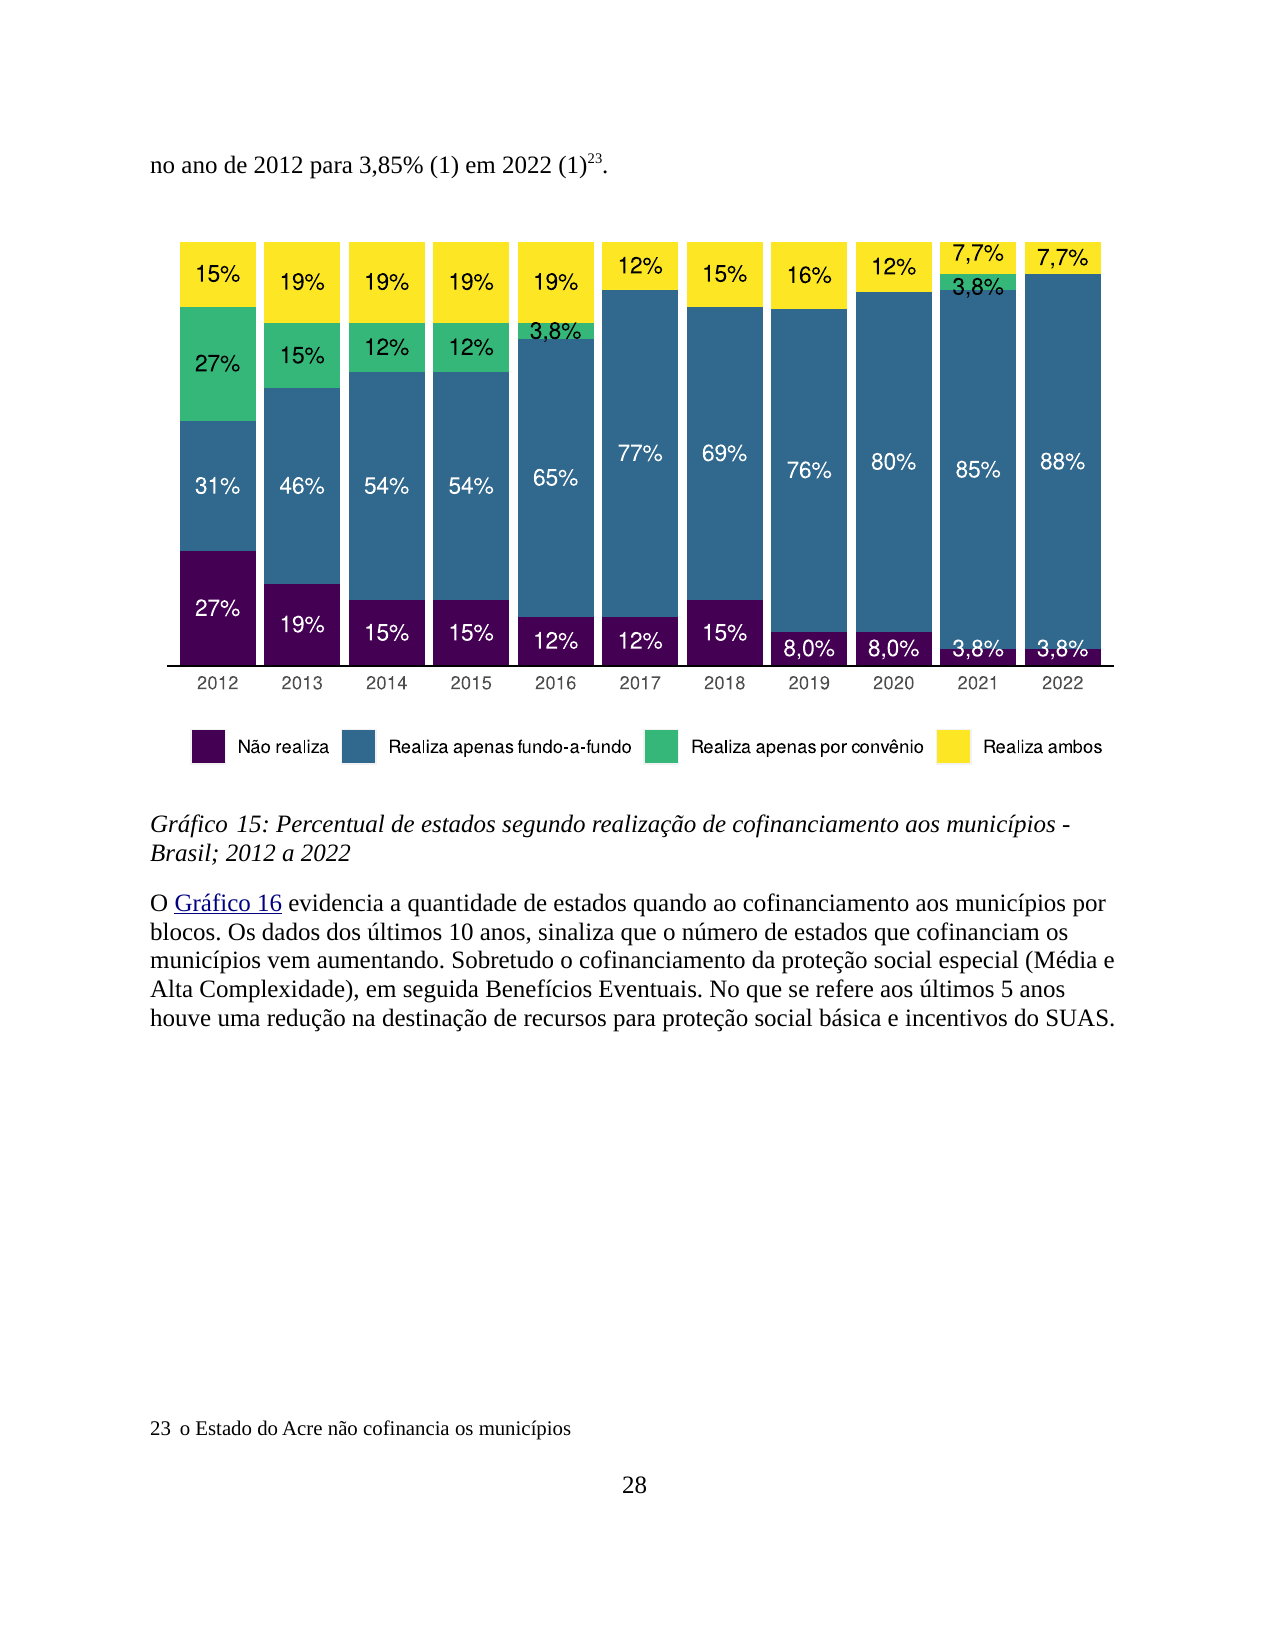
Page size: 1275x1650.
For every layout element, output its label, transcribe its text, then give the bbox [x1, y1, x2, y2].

text O Gráfico 16 evidencia a quantidade de estados quando ao cofinanciamento aos municípios por blocos. Os dados dos últimos 10 anos, sinaliza que o número de estados que cofinanciam os municípios vem aumentando. Sobretudo o cofinanciamento da proteção social especial (Média e Alta Complexidade), em seguida Benefícios Eventuais. No que se refere aos últimos 5 anos houve uma redução na destinação de recursos para proteção social básica e incentivos do SUAS. [150, 888, 1125, 1032]
table_header Gráfico 15: Percentual de estados segundo realização de cofinanciamento aos municípios - Brasil; 2012 a 2022 [150, 788, 1125, 879]
text o Estado do Acre não cofinancia os municípios [150, 1416, 1125, 1440]
text no ano de 2012 para 3,85% (1) em 2022 (1). [150, 150, 1125, 179]
